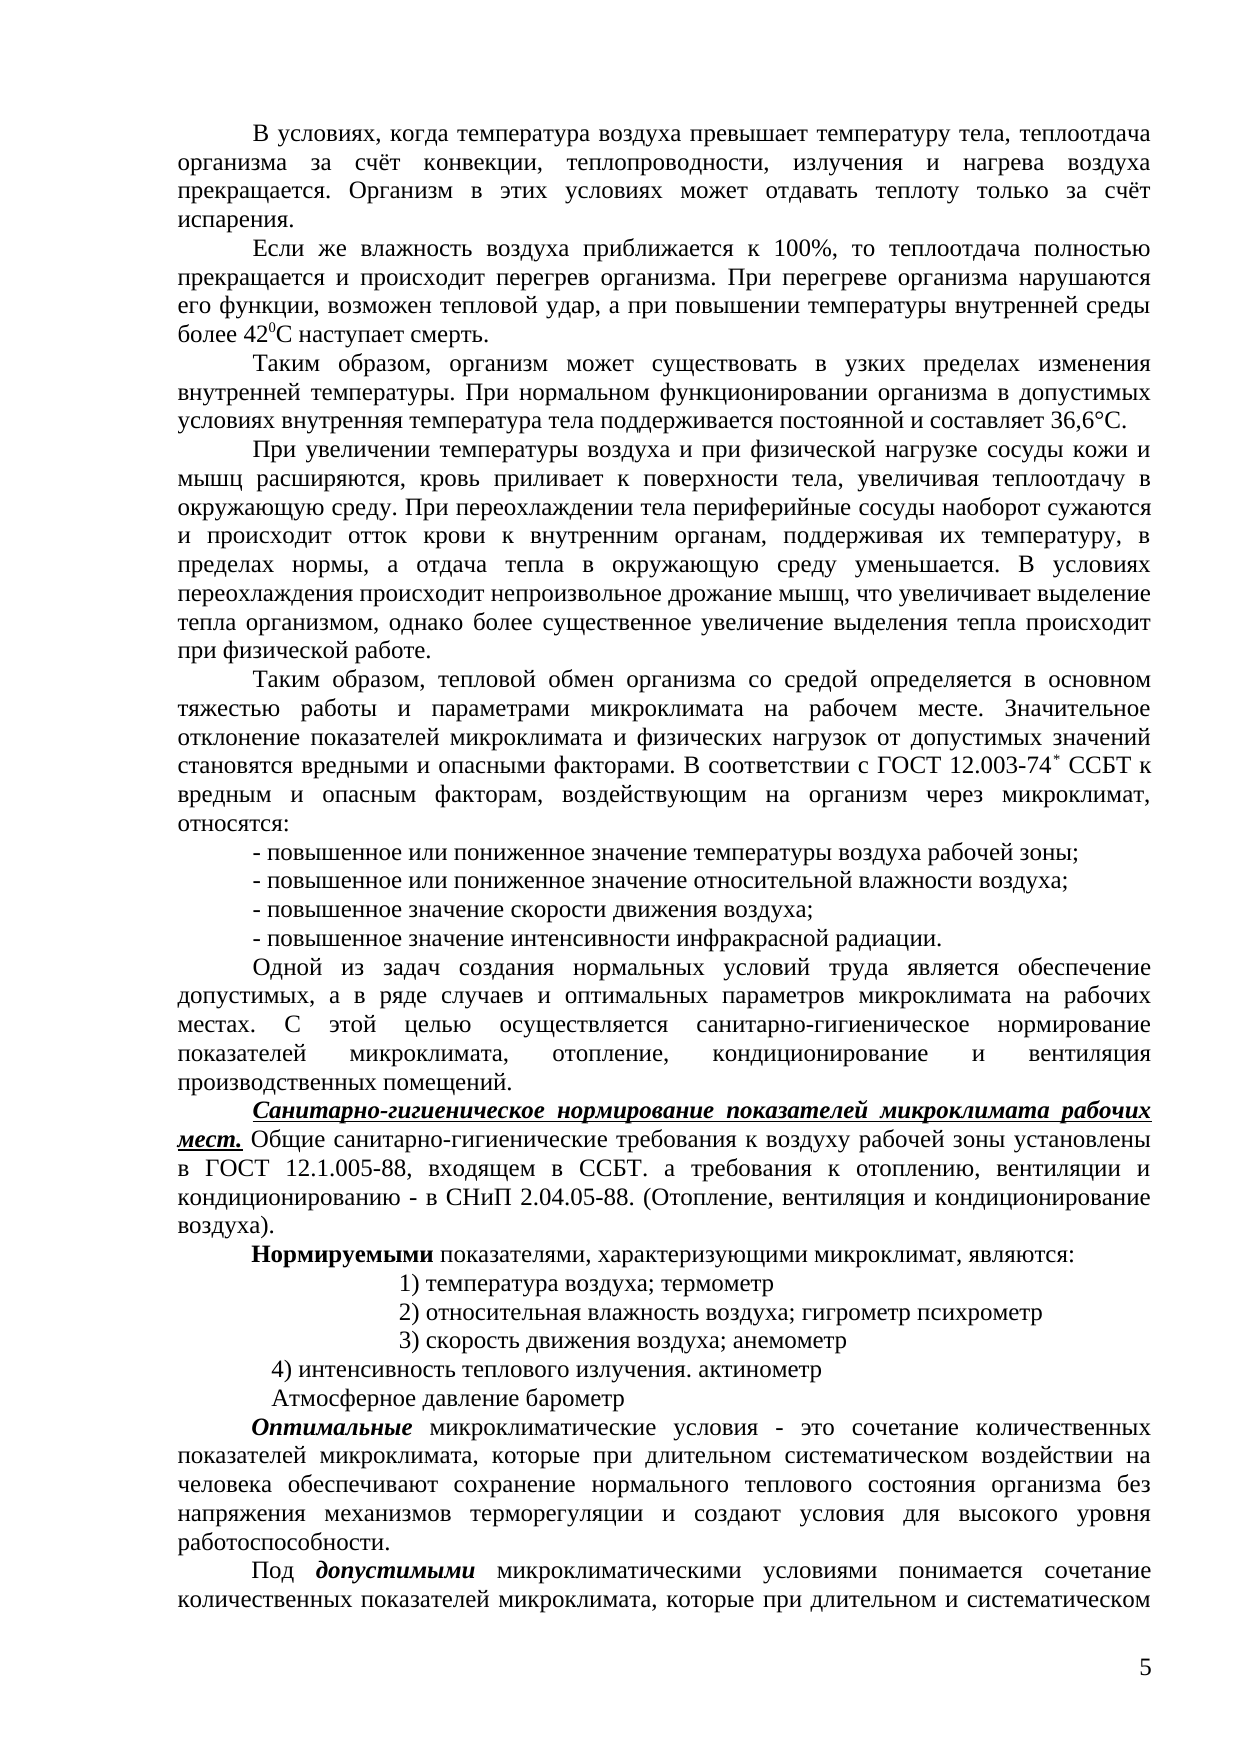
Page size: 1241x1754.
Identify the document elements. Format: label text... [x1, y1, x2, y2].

text 4) интенсивность теплового излучения. актинометр [177, 1354, 1152, 1383]
text Таким образом, тепловой обмен организма со средой определяется в основном тяжестью работы и параметрами микроклимата на рабочем месте. Значительное отклонение показателей микроклимата и физических нагрузок от допустимых значений становятся вредными и опасными факторами. В соответствии с ГОСТ 12.003-74* ССБТ к вредным и опасным факторам, воздействующим на организм через микроклимат, относятся: [177, 664, 1152, 837]
text - повышенное значение скорости движения воздуха; [177, 894, 1152, 923]
text Одной из задач создания нормальных условий труда является обеспечение допустимых, а в ряде случаев и оптимальных параметров микроклимата на рабочих местах. С этой целью осуществляется санитарно-гигиеническое нормирование показателей микроклимата, отопление, кондиционирование и вентиляция производственных помещений. [177, 952, 1152, 1096]
text Под допустимыми микроклиматическими условиями понимается сочетание количественных показателей микроклимата, которые при длительном и систематическом [177, 1556, 1152, 1613]
text 3) скорость движения воздуха; анемометр [177, 1326, 1152, 1354]
text Нормируемыми показателями, характеризующими микроклимат, являются: [177, 1239, 1152, 1268]
text 1) температура воздуха; термометр [177, 1268, 1152, 1297]
text При увеличении температуры воздуха и при физической нагрузке сосуды кожи и мышц расширяются, кровь приливает к поверхности тела, увеличивая теплоотдачу в окружающую среду. При переохлаждении тела периферийные сосуды наоборот сужаются и происходит отток крови к внутренним органам, поддерживая их температуру, в пределах нормы, а отдача тепла в окружающую среду уменьшается. В условиях переохлаждения происходит непроизвольное дрожание мышц, что увеличивает выделение тепла организмом, однако более существенное увеличение выделения тепла происходит при физической работе. [177, 434, 1152, 664]
text - повышенное или пониженное значение температуры воздуха рабочей зоны; [177, 837, 1152, 866]
text Таким образом, организм может существовать в узких пределах изменения внутренней температуры. При нормальном функционировании организма в допустимых условиях внутренняя температура тела поддерживается постоянной и составляет 36,6°С. [177, 348, 1152, 434]
text - повышенное или пониженное значение относительной влажности воздуха; [177, 866, 1152, 894]
text 2) относительная влажность воздуха; гигрометр психрометр [177, 1297, 1152, 1326]
text Атмосферное давление барометр [177, 1383, 1152, 1412]
text Если же влажность воздуха приближается к 100%, то теплоотдача полностью прекращается и происходит перегрев организма. При перегреве организма нарушаются его функции, возможен тепловой удар, а при повышении температуры внутренней среды более 420С наступает смерть. [177, 233, 1152, 348]
text Санитарно-гигиеническое нормирование показателей микроклимата рабочих мест. Общие санитарно-гигиенические требования к воздуху рабочей зоны установлены в ГОСТ 12.1.005-88, входящем в ССБТ. а требования к отоплению, вентиляции и кондиционированию - в СНиП 2.04.05-88. (Отопление, вентиляция и кондиционирование воздуха). [177, 1096, 1152, 1239]
text - повышенное значение интенсивности инфракрасной радиации. [177, 923, 1152, 952]
text В условиях, когда температура воздуха превышает температуру тела, теплоотдача организма за счёт конвекции, теплопроводности, излучения и нагрева воздуха прекращается. Организм в этих условиях может отдавать теплоту только за счёт испарения. [177, 118, 1152, 233]
text Оптимальные микроклиматические условия - это сочетание количественных показателей микроклимата, которые при длительном систематическом воздействии на человека обеспечивают сохранение нормального теплового состояния организма без напряжения механизмов терморегуляции и создают условия для высокого уровня работоспособности. [177, 1412, 1152, 1556]
